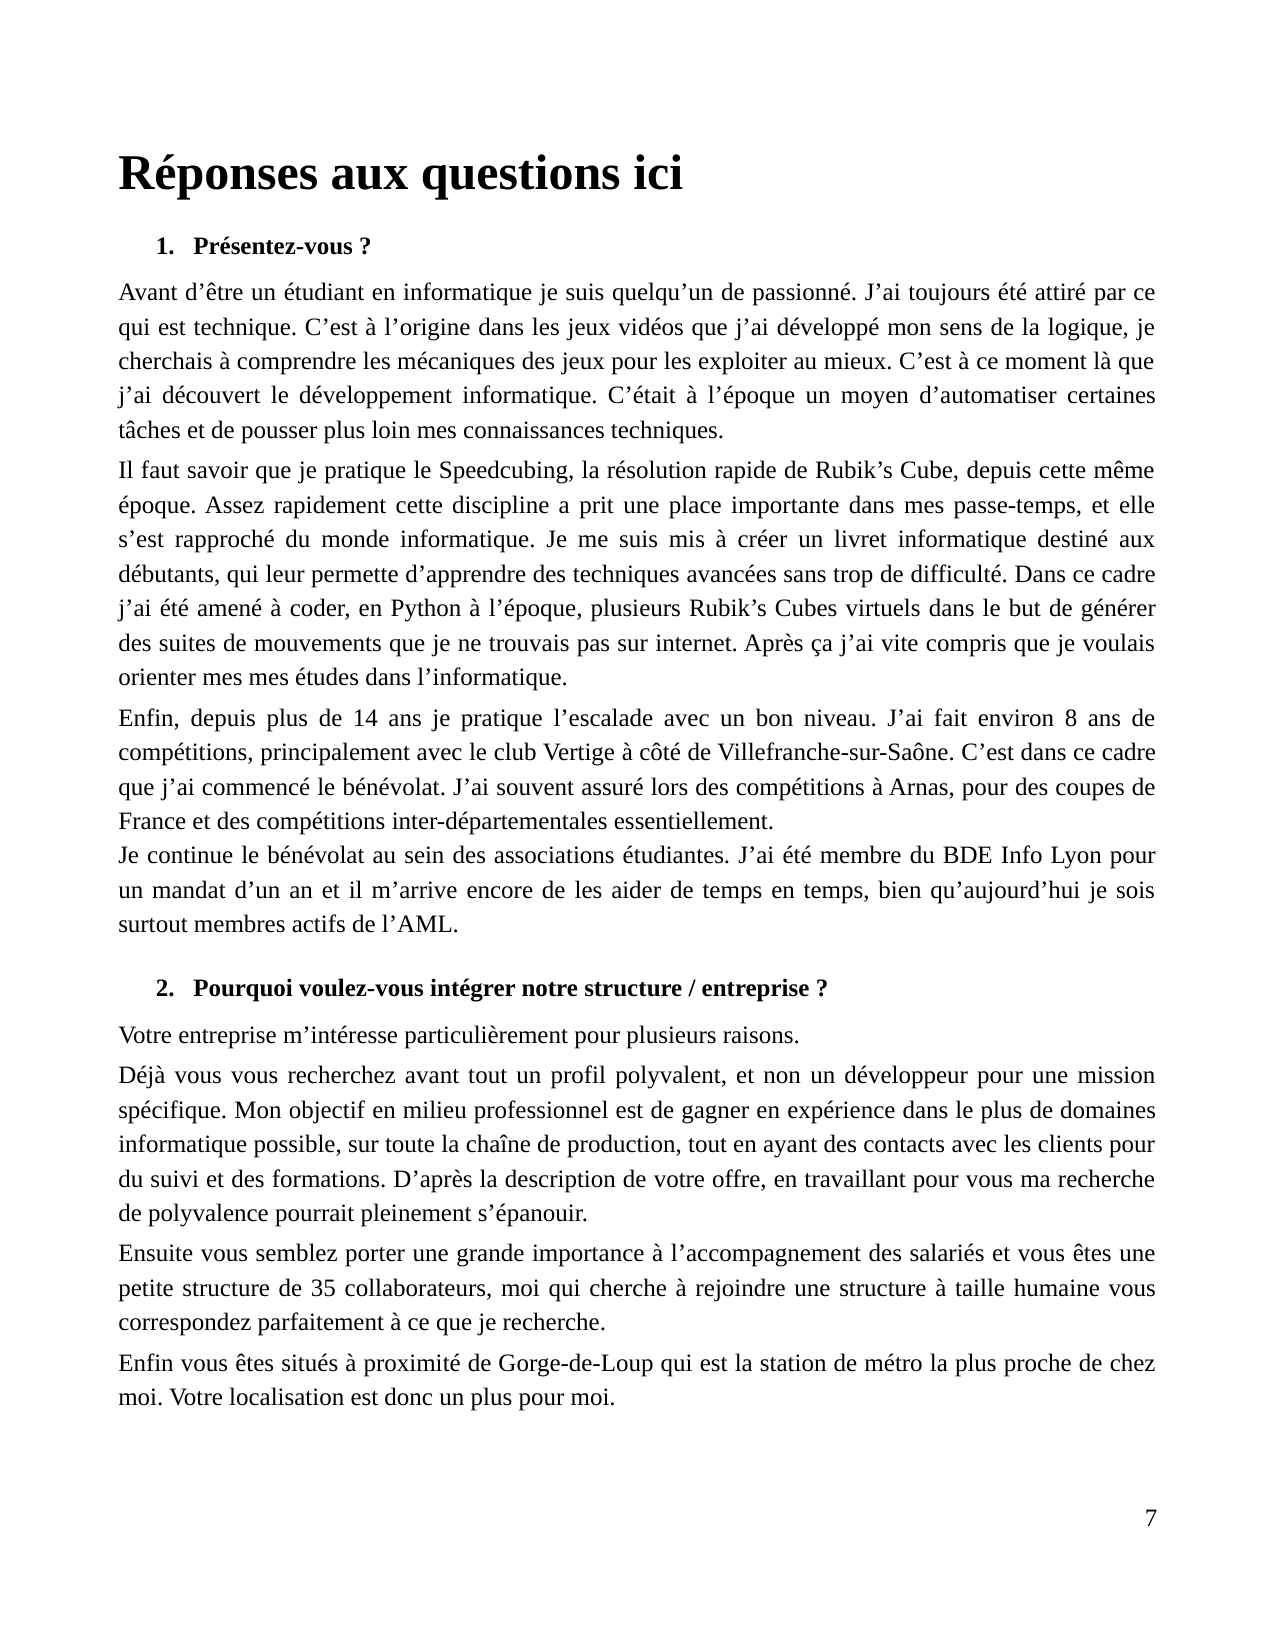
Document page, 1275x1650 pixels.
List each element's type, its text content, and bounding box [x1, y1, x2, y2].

text Enfin vous êtes situés à proximité de Gorge-de-Loup qui est la station de métro la plus proche de chez moi. Votre localisation est donc un plus pour moi. [118, 1348, 1157, 1411]
text Je continue le bénévolat au sein des associations étudiantes. J’ai été membre du BDE Info Lyon pour un mandat d’un an et il m’arrive encore de les aider de temps en temps, bien qu’aujourd’hui je sois surtout membres actifs de l’AML. [118, 841, 1157, 938]
text Avant d’être un étudiant en informatique je suis quelqu’un de passionné. J’ai toujours été attiré par ce qui est technique. C’est à l’origine dans les jeux vidéos que j’ai développé mon sens de la logique, je cherchais à comprendre les mécaniques des jeux pour les exploiter au mieux. C’est à ce moment là que j’ai découvert le développement informatique. C’était à l’époque un moyen d’automatiser certaines tâches et de pousser plus loin mes connaissances techniques. [118, 277, 1157, 444]
text Il faut savoir que je pratique le Speedcubing, la résolution rapide de Rubik’s Cube, depuis cette même époque. Assez rapidement cette discipline a prit une place importante dans mes passe-temps, et elle s’est rapproché du monde informatique. Je me suis mis à créer un livret informatique destiné aux débutants, qui leur permette d’apprendre des techniques avancées sans trop de difficulté. Dans ce cadre j’ai été amené à coder, en Python à l’époque, plusieurs Rubik’s Cubes virtuels dans le but de générer des suites de mouvements que je ne trouvais pas sur internet. Après ça j’ai vite compris que je voulais orienter mes mes études dans l’informatique. [118, 455, 1157, 691]
subtitle Réponses aux questions ici [118, 143, 1157, 201]
text Ensuite vous semblez porter une grande importance à l’accompagnement des salariés et vous êtes une petite structure de 35 collaborateurs, moi qui cherche à rejoindre une structure à taille humaine vous correspondez parfaitement à ce que je recherche. [118, 1238, 1157, 1336]
text Enfin, depuis plus de 14 ans je pratique l’escalade avec un bon niveau. J’ai fait environ 8 ans de compétitions, principalement avec le club Vertige à côté de Villefranche-sur-Saône. C’est dans ce cadre que j’ai commencé le bénévolat. J’ai souvent assuré lors des compétitions à Arnas, pour des coupes de France et des compétitions inter-départementales essentiellement. [118, 703, 1157, 835]
list Présentez-vous ? [156, 231, 1157, 259]
list Pourquoi voulez-vous intégrer notre structure / entreprise ? [156, 973, 1157, 1002]
text Votre entreprise m’intéresse particulièrement pour plusieurs raisons. [118, 1020, 1157, 1048]
text Déjà vous vous recherchez avant tout un profil polyvalent, et non un développeur pour une mission spécifique. Mon objectif en milieu professionnel est de gagner en expérience dans le plus de domaines informatique possible, sur toute la chaîne de production, tout en ayant des contacts avec les clients pour du suivi et des formations. D’après la description de votre offre, en travaillant pour vous ma recherche de polyvalence pourrait pleinement s’épanouir. [118, 1060, 1157, 1227]
